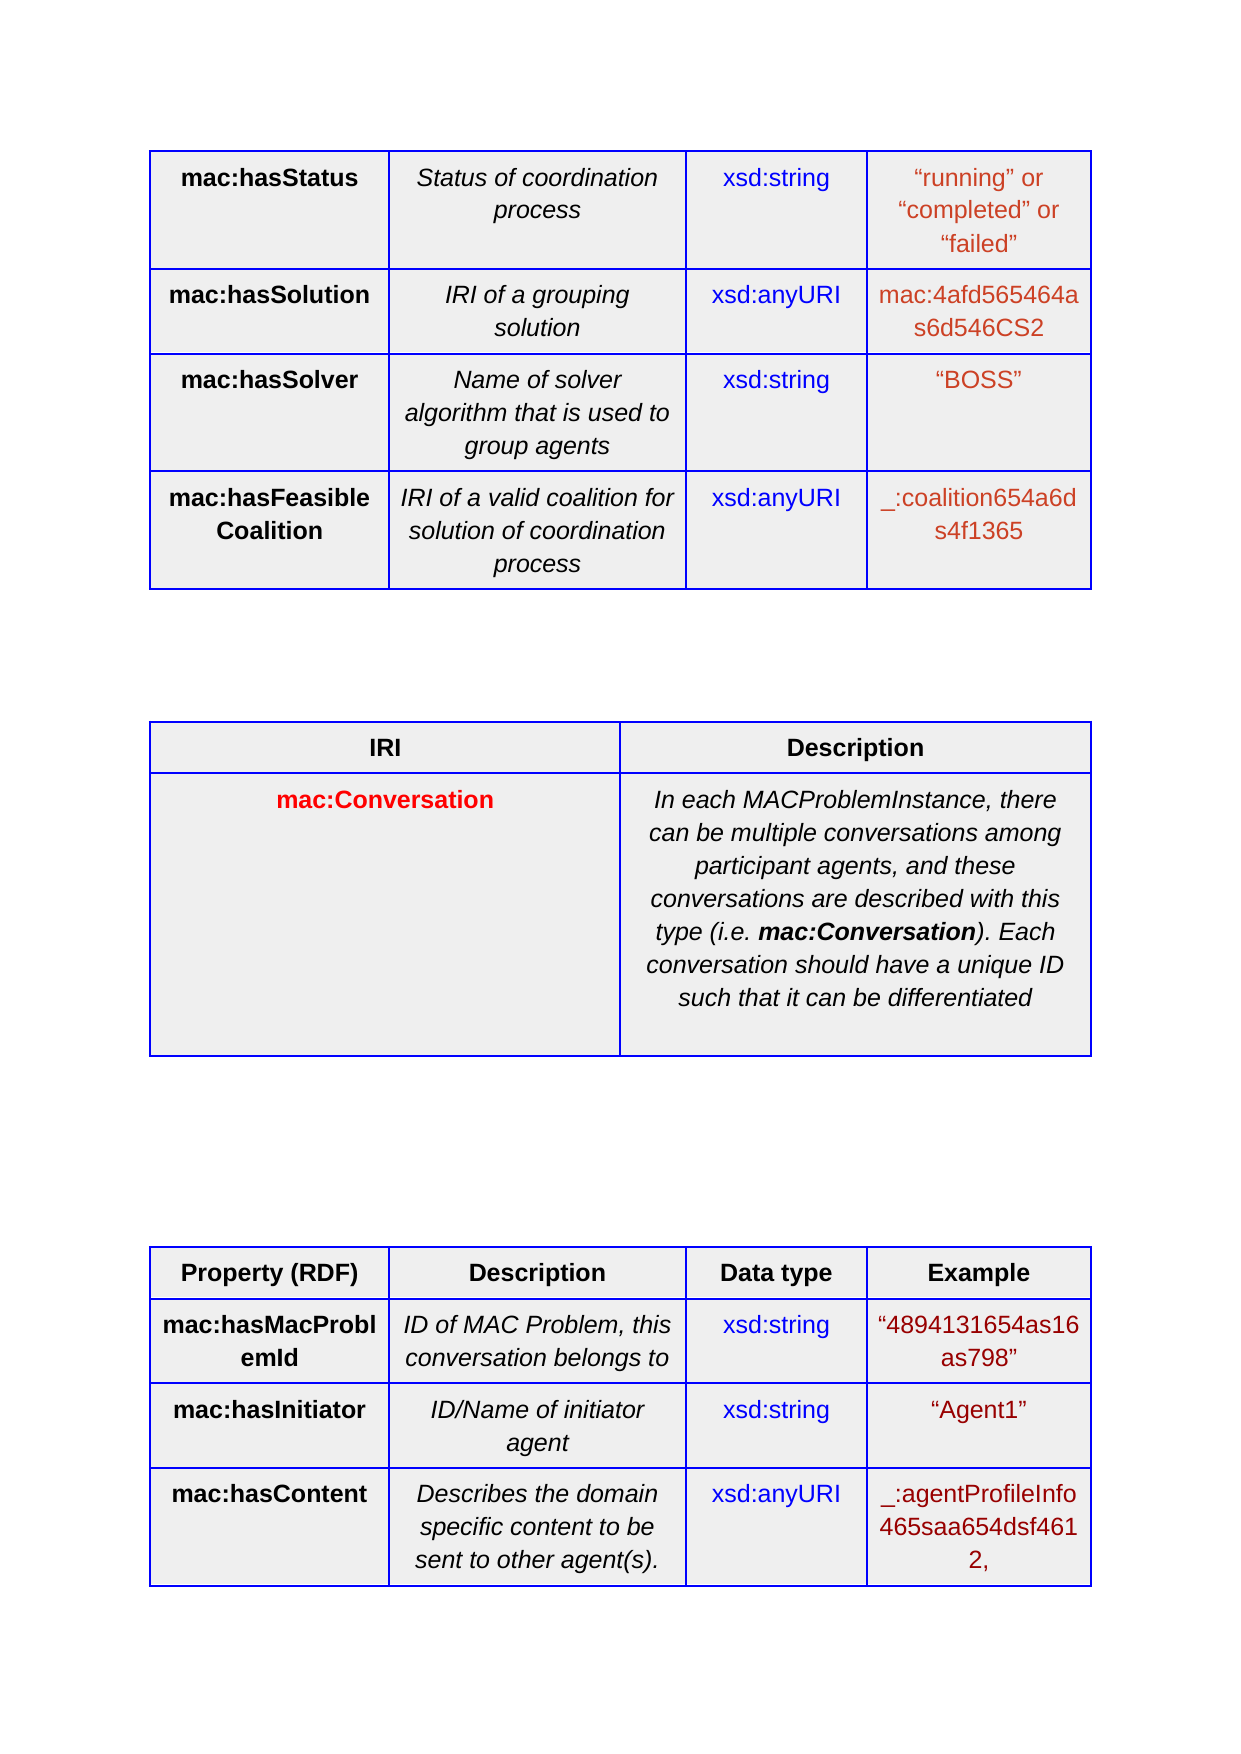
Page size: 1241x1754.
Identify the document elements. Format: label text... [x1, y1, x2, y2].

table_cell mac:hasSolver [151, 355, 388, 470]
table_header Description [621, 723, 1090, 772]
table_cell mac:4afd565464as6d546CS2 [868, 270, 1090, 352]
table_cell mac:hasContent [151, 1469, 388, 1584]
table_header Description [390, 1248, 685, 1297]
table_header Example [868, 1248, 1090, 1297]
table_cell _:agentProfileInfo465saa654dsf4612, [868, 1469, 1090, 1584]
table_cell Status of coordination process [390, 152, 685, 268]
table_header IRI [151, 723, 619, 772]
table_cell Name of solver algorithm that is used to group agents [390, 355, 685, 470]
table_cell IRI of a valid coalition for solution of coordination process [390, 472, 685, 588]
table_cell mac:hasFeasibleCoalition [151, 472, 388, 588]
table_cell mac:hasSolution [151, 270, 388, 352]
table_cell “Agent1” [868, 1384, 1090, 1467]
table_cell “running” or “completed” or “failed” [868, 152, 1090, 268]
table_header Property (RDF) [151, 1248, 388, 1297]
table_cell xsd:string [687, 152, 866, 268]
table_cell xsd:string [687, 355, 866, 470]
table_cell xsd:anyURI [687, 1469, 866, 1584]
table_cell ID/Name of initiator agent [390, 1384, 685, 1467]
table_cell xsd:string [687, 1300, 866, 1382]
table_header Data type [687, 1248, 866, 1297]
table_cell “BOSS” [868, 355, 1090, 470]
table_cell mac:Conversation [151, 774, 619, 1055]
table_cell mac:hasStatus [151, 152, 388, 268]
table_cell _:coalition654a6ds4f1365 [868, 472, 1090, 588]
table_cell IRI of a grouping solution [390, 270, 685, 352]
table_cell mac:hasMacProblemId [151, 1300, 388, 1382]
table_cell ID of MAC Problem, this conversation belongs to [390, 1300, 685, 1382]
table_cell xsd:anyURI [687, 472, 866, 588]
table_cell “4894131654as16as798” [868, 1300, 1090, 1382]
table_cell In each MACProblemInstance, there can be multiple conversations among participant agents, and these conversations are described with this type (i.e. mac:Conversation). Each conversation should have a unique ID such that it can be differentiated [621, 774, 1090, 1055]
table_cell xsd:anyURI [687, 270, 866, 352]
table_cell xsd:string [687, 1384, 866, 1467]
table_cell mac:hasInitiator [151, 1384, 388, 1467]
table_cell Describes the domain specific content to be sent to other agent(s). [390, 1469, 685, 1584]
